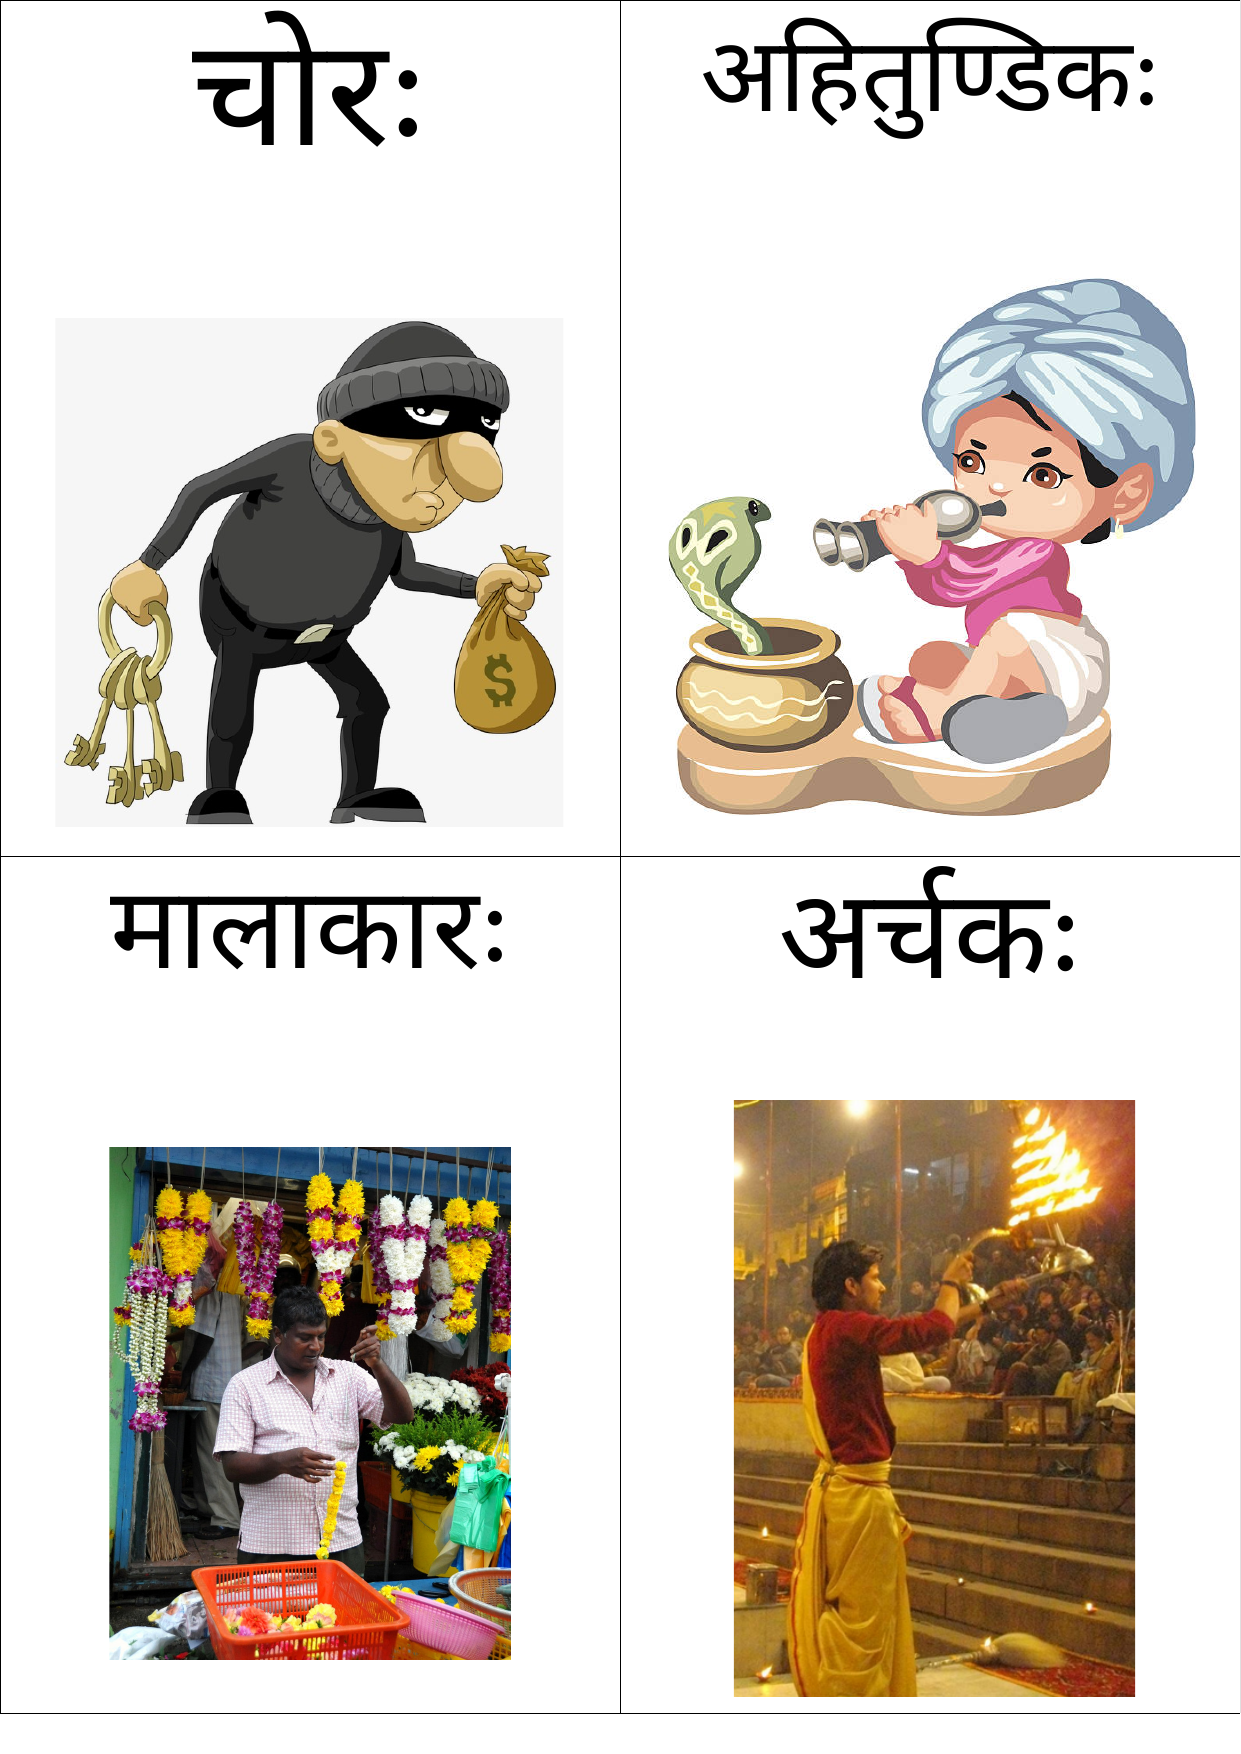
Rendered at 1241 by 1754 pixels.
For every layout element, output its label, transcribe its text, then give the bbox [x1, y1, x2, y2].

picture [109, 1147, 511, 1660]
picture [733, 1100, 1135, 1697]
table_cell मालाकारः [1, 857, 620, 1712]
picture [668, 278, 1196, 816]
table_cell अर्चकः [621, 857, 1240, 1712]
table_cell अहितुण्डिकः [621, 1, 1240, 856]
table_cell चोरः [1, 1, 620, 856]
picture [55, 318, 564, 827]
